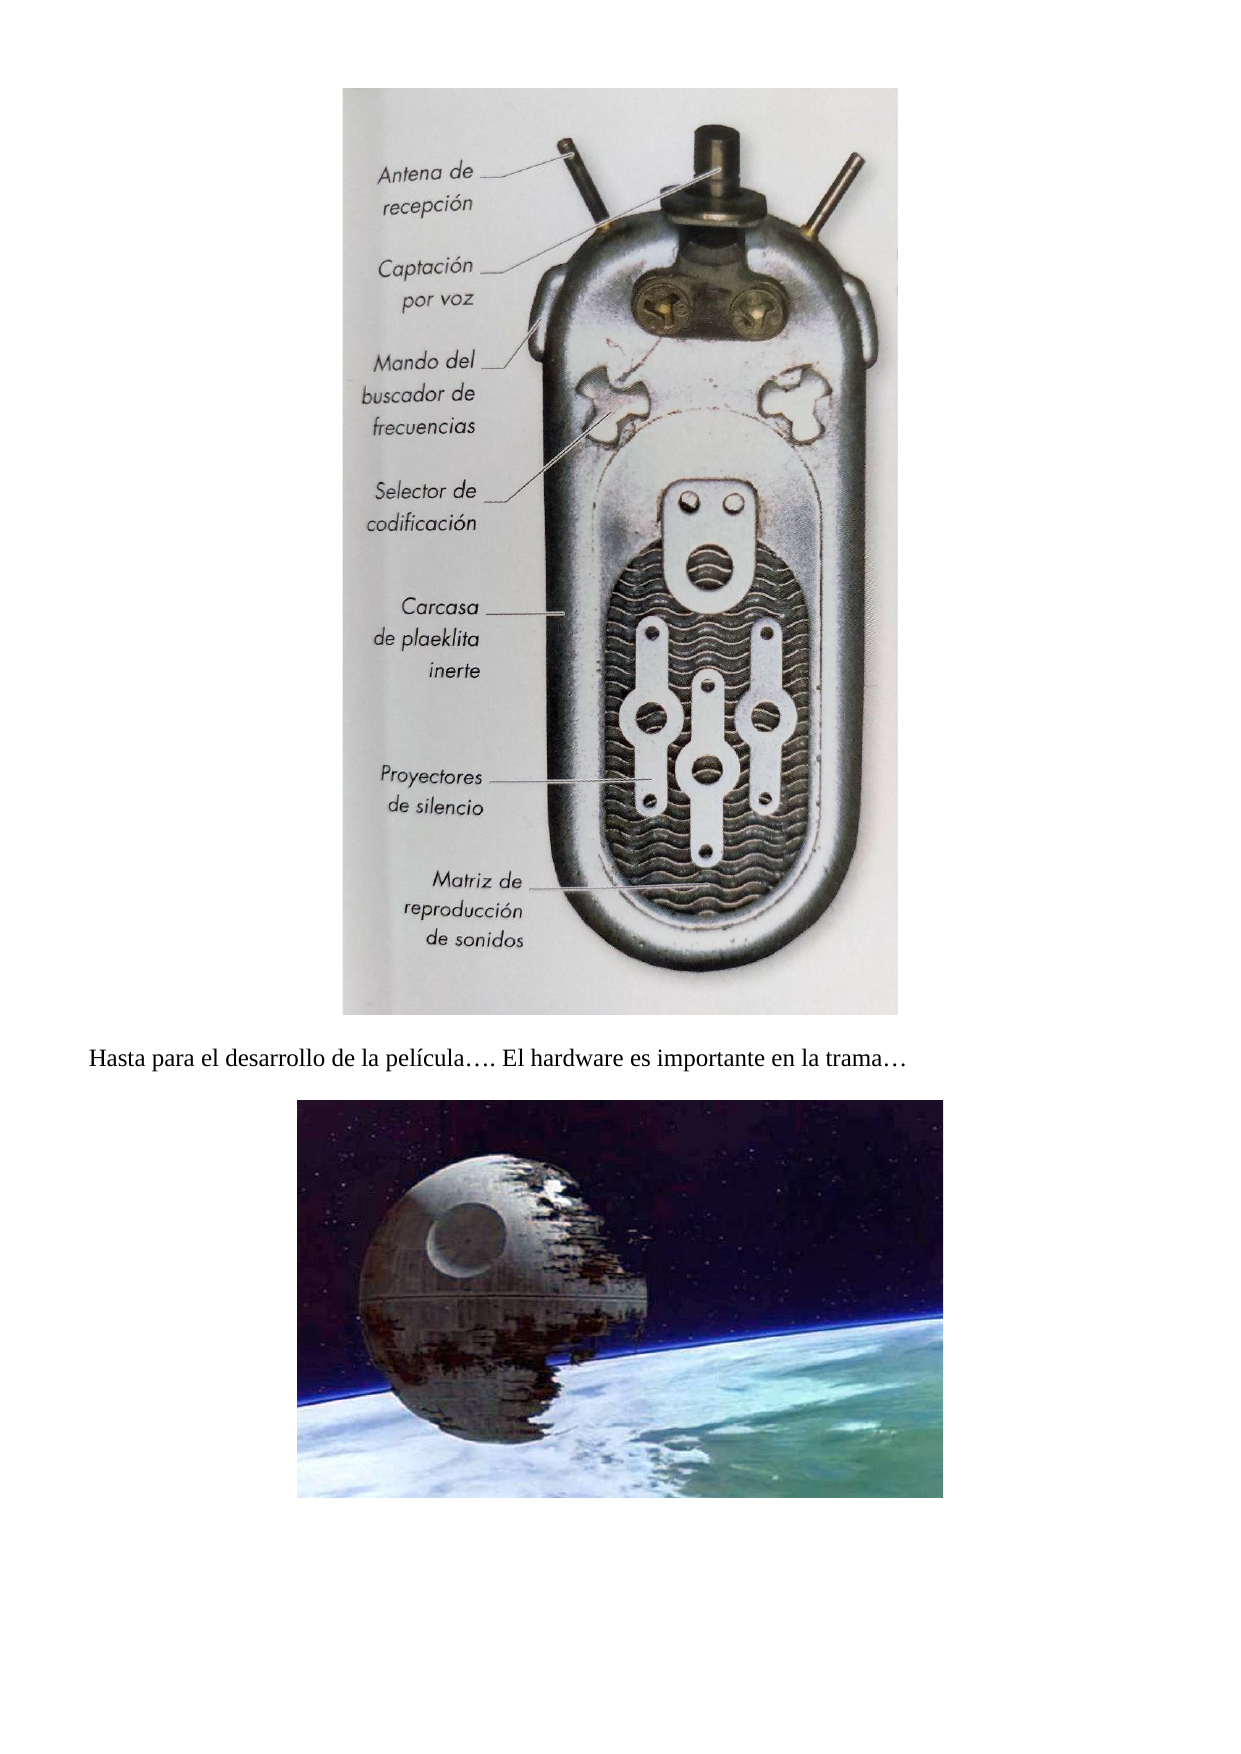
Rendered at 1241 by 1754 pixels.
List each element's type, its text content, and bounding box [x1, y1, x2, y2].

picture [297, 1100, 944, 1498]
picture [342, 88, 898, 1015]
text Hasta para el desarrollo de la película…. El hardware es importante en la trama… [88, 1043, 1152, 1072]
